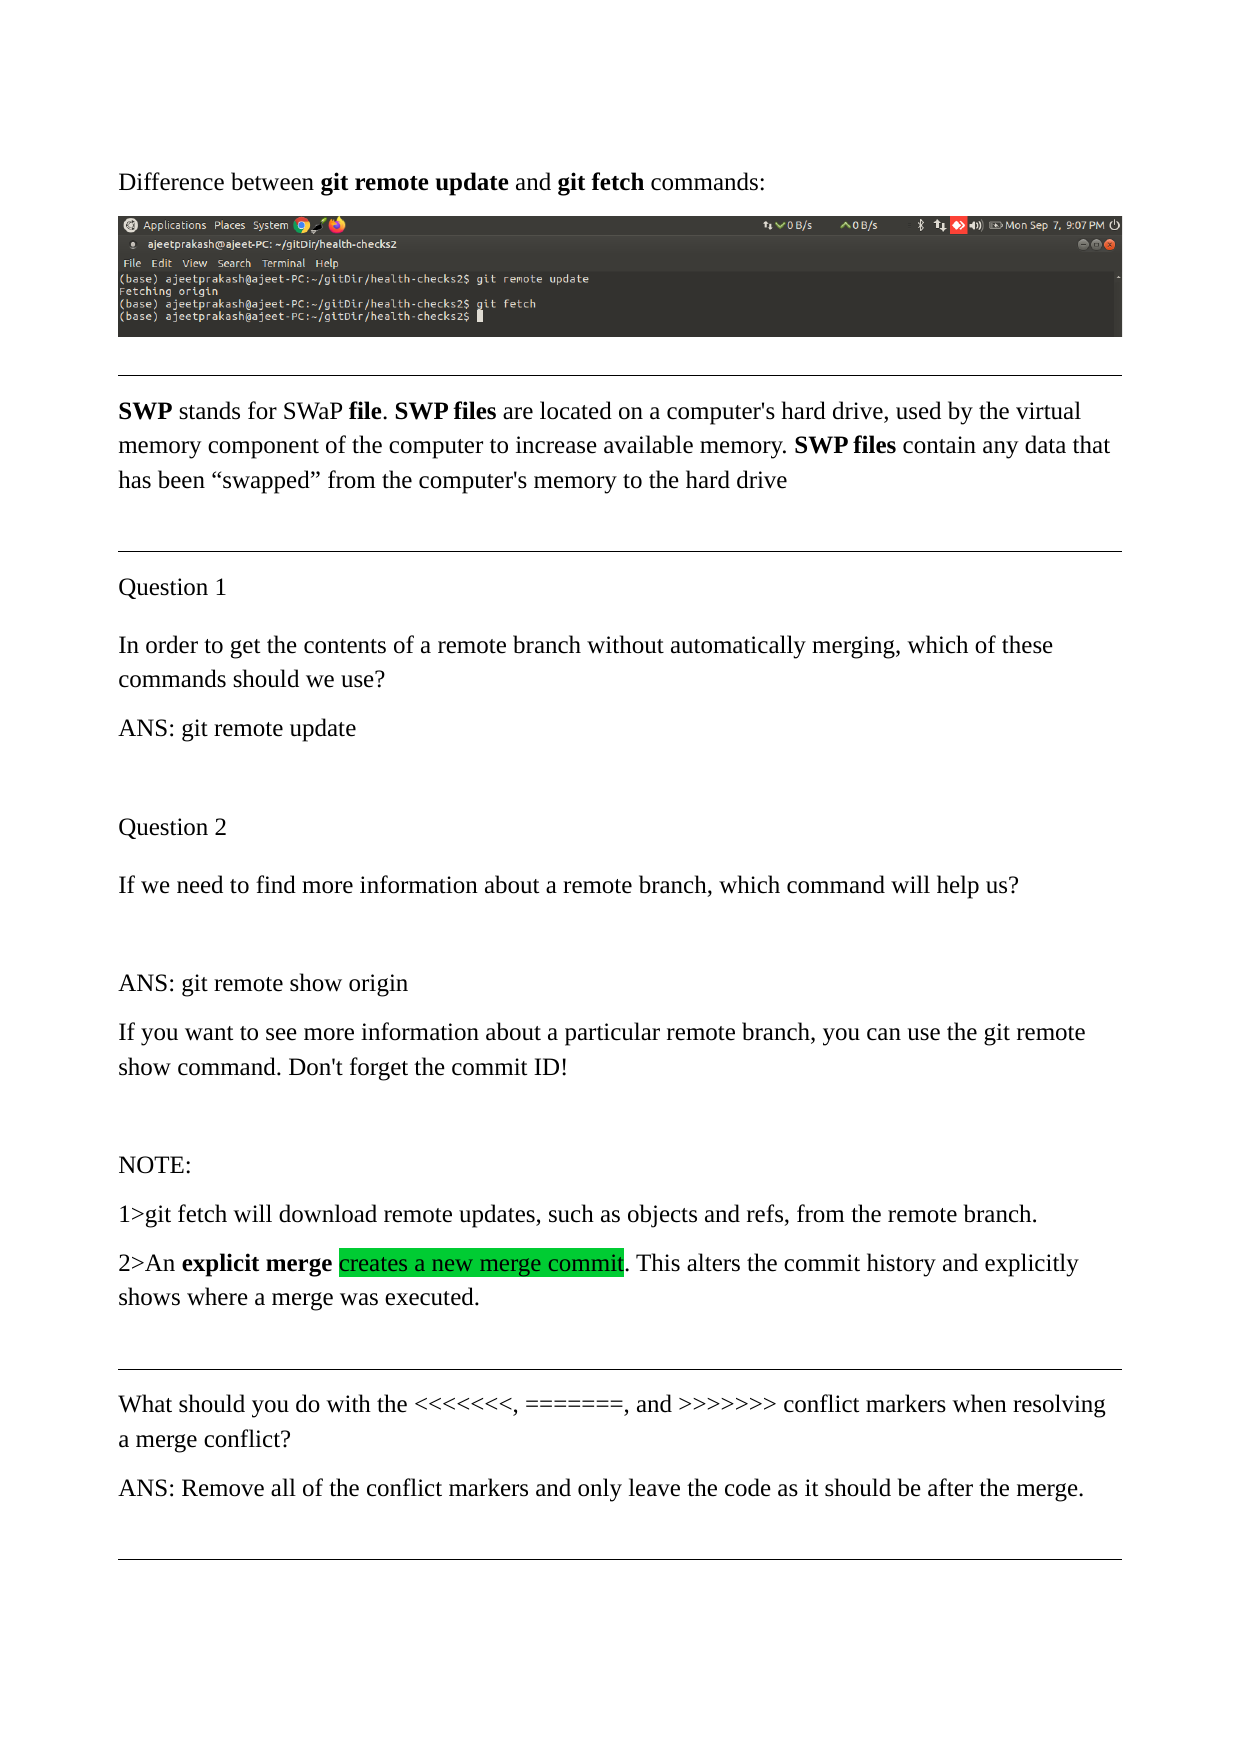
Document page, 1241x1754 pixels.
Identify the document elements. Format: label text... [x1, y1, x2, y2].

text NOTE: [118, 1150, 1122, 1178]
text ANS: git remote update [118, 713, 1122, 742]
text Question 1 [118, 572, 1122, 601]
text In order to get the contents of a remote branch without automatically merging, which of these commands should we use? [118, 630, 1122, 693]
text If we need to find more information about a remote branch, which command will help us? [118, 870, 1122, 899]
text Question 2 [118, 812, 1122, 840]
text ANS: Remove all of the conflict markers and only leave the code as it should be after the merge. [118, 1473, 1122, 1502]
text 2>An explicit merge creates a new merge commit. This alters the commit history and explicitly shows where a merge was executed. [118, 1248, 1122, 1311]
text Difference between git remote update and git fetch commands: [118, 167, 1122, 196]
text 1>git fetch will download remote updates, such as objects and refs, from the remote branch. [118, 1199, 1122, 1227]
text SWP stands for SWaP file. SWP files are located on a computer's hard drive, used by the virtual memory component of the computer to increase available memory. SWP files contain any data that has been “swapped” from the computer's memory to the hard drive [118, 396, 1122, 493]
text What should you do with the <<<<<<<, =======, and >>>>>>> conflict markers when resolving a merge conflict? [118, 1389, 1122, 1452]
text ANS: git remote show origin [118, 968, 1122, 997]
text If you want to see more information about a particular remote branch, you can use the git remote show command. Don't forget the commit ID! [118, 1017, 1122, 1080]
